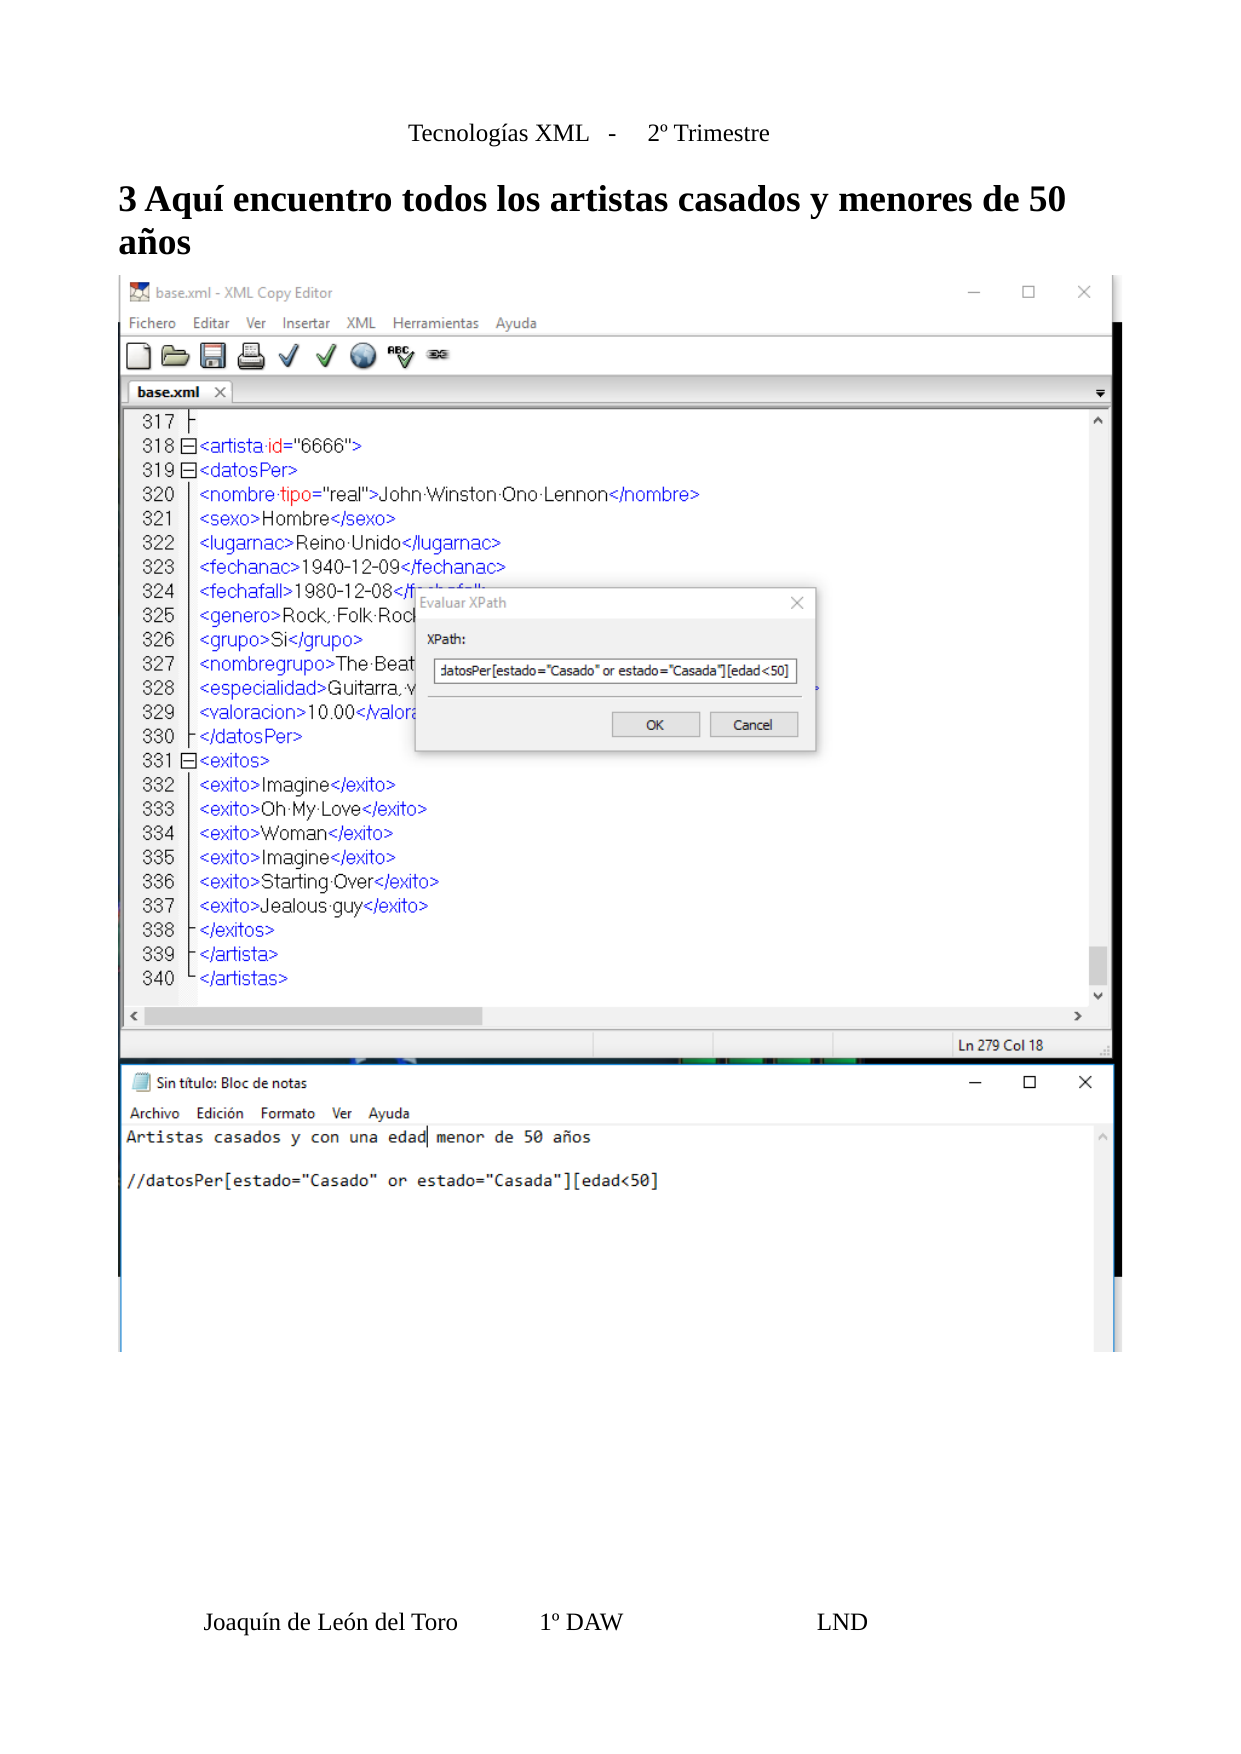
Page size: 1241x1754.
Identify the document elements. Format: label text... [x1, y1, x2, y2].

picture [118, 275, 1123, 1352]
subtitle 3 Aquí encuentro todos los artistas casados y menores de 50 años [118, 176, 1122, 263]
